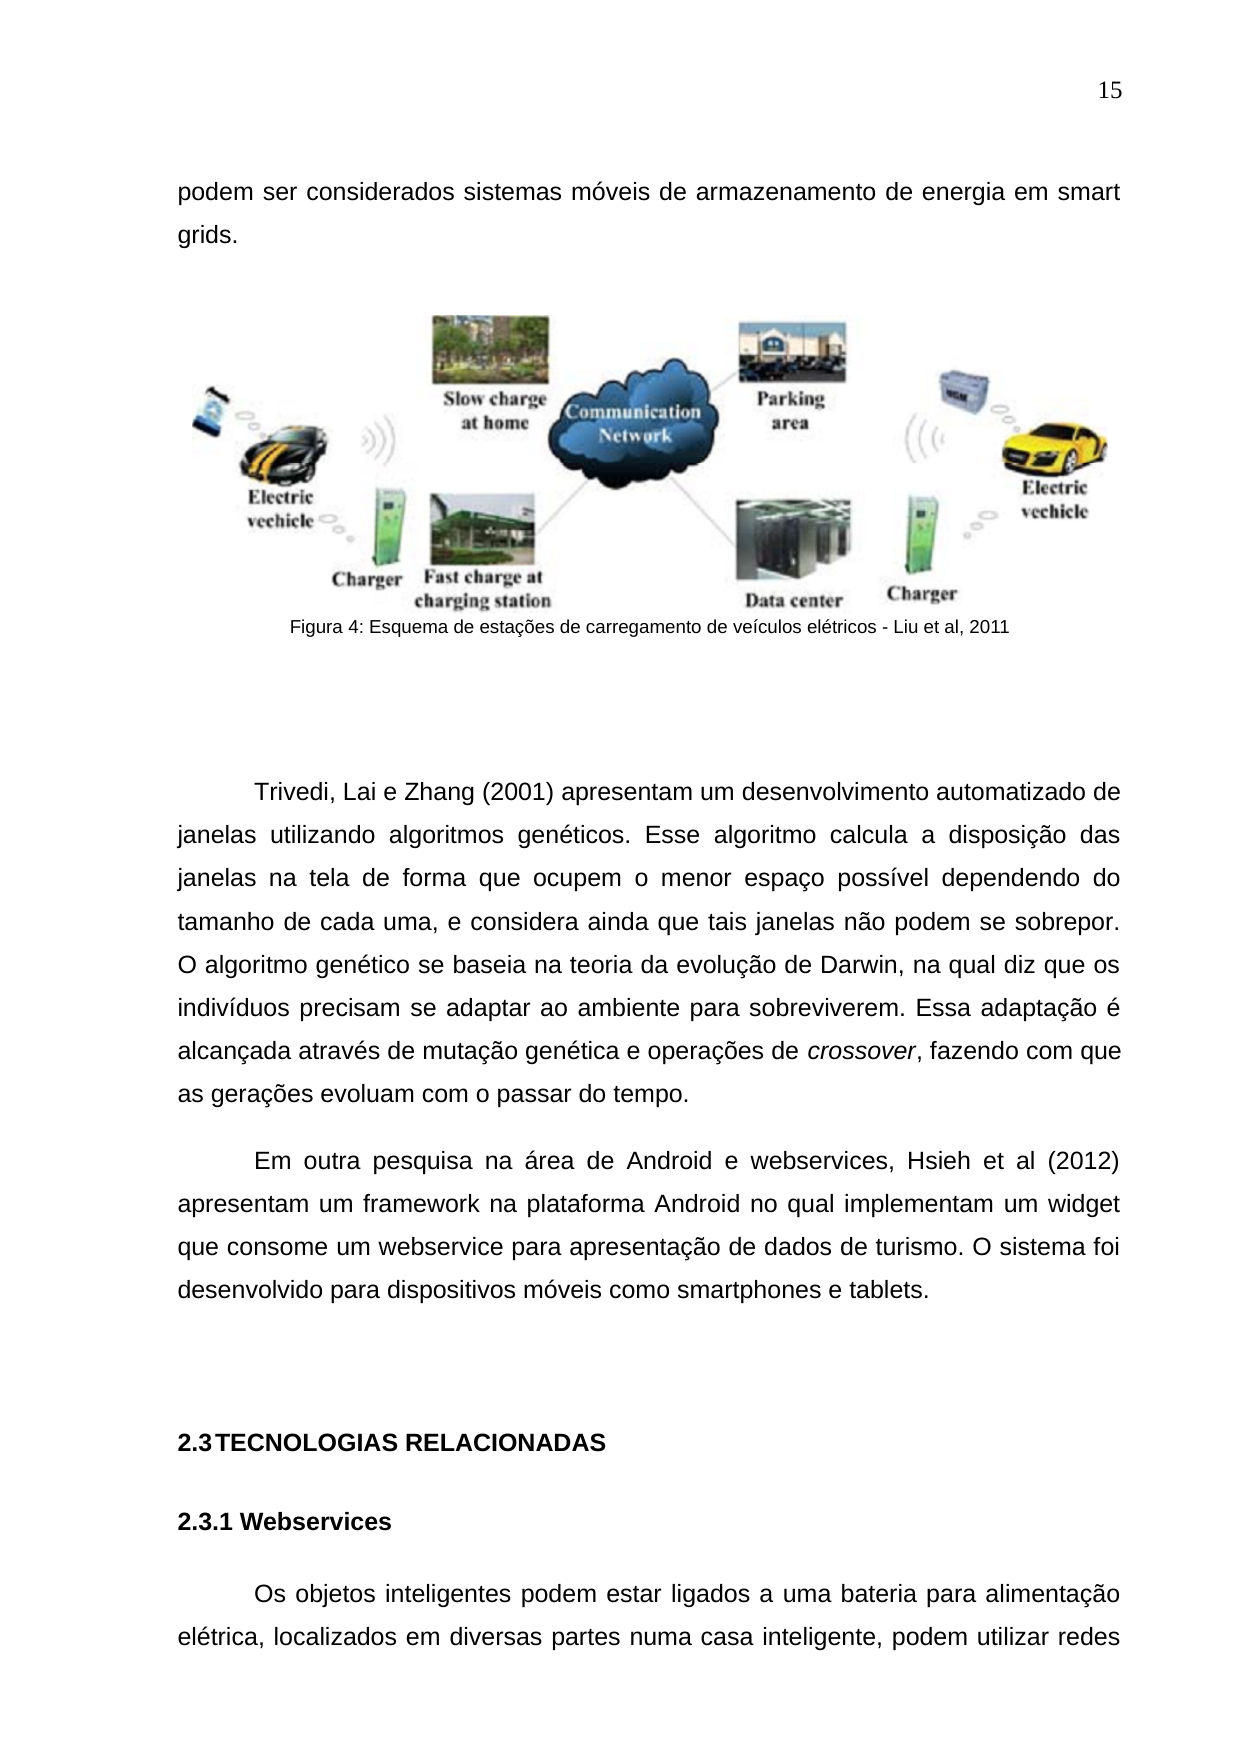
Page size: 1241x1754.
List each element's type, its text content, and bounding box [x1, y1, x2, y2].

list podem ser considerados sistemas móveis de armazenamento de energia em smart grids. [177, 177, 1122, 249]
text Trivedi, Lai e Zhang (2001) apresentam um desenvolvimento automatizado de janelas utilizando algoritmos genéticos. Esse algoritmo calcula a disposição das janelas na tela de forma que ocupem o menor espaço possível dependendo do tamanho de cada uma, e considera ainda que tais janelas não podem se sobrepor. O algoritmo genético se baseia na teoria da evolução de Darwin, na qual diz que os indivíduos precisam se adaptar ao ambiente para sobreviverem. Essa adaptação é alcançada através de mutação genética e operações de crossover, fazendo com que as gerações evoluam com o passar do tempo. [177, 777, 1122, 1108]
text Figura 4: Esquema de estações de carregamento de veículos elétricos - Liu et al, 2011 [177, 617, 1122, 638]
list TECNOLOGIAS RELACIONADAS [177, 1428, 1122, 1457]
text Em outra pesquisa na área de Android e webservices, Hsieh et al (2012) apresentam um framework na plataforma Android no qual implementam um widget que consome um webservice para apresentação de dados de turismo. O sistema foi desenvolvido para dispositivos móveis como smartphones e tablets. [177, 1146, 1122, 1304]
picture [177, 315, 1123, 617]
text Os objetos inteligentes podem estar ligados a uma bateria para alimentação elétrica, localizados em diversas partes numa casa inteligente, podem utilizar redes [177, 1579, 1122, 1651]
text 2.3.1 Webservices [177, 1507, 1122, 1536]
